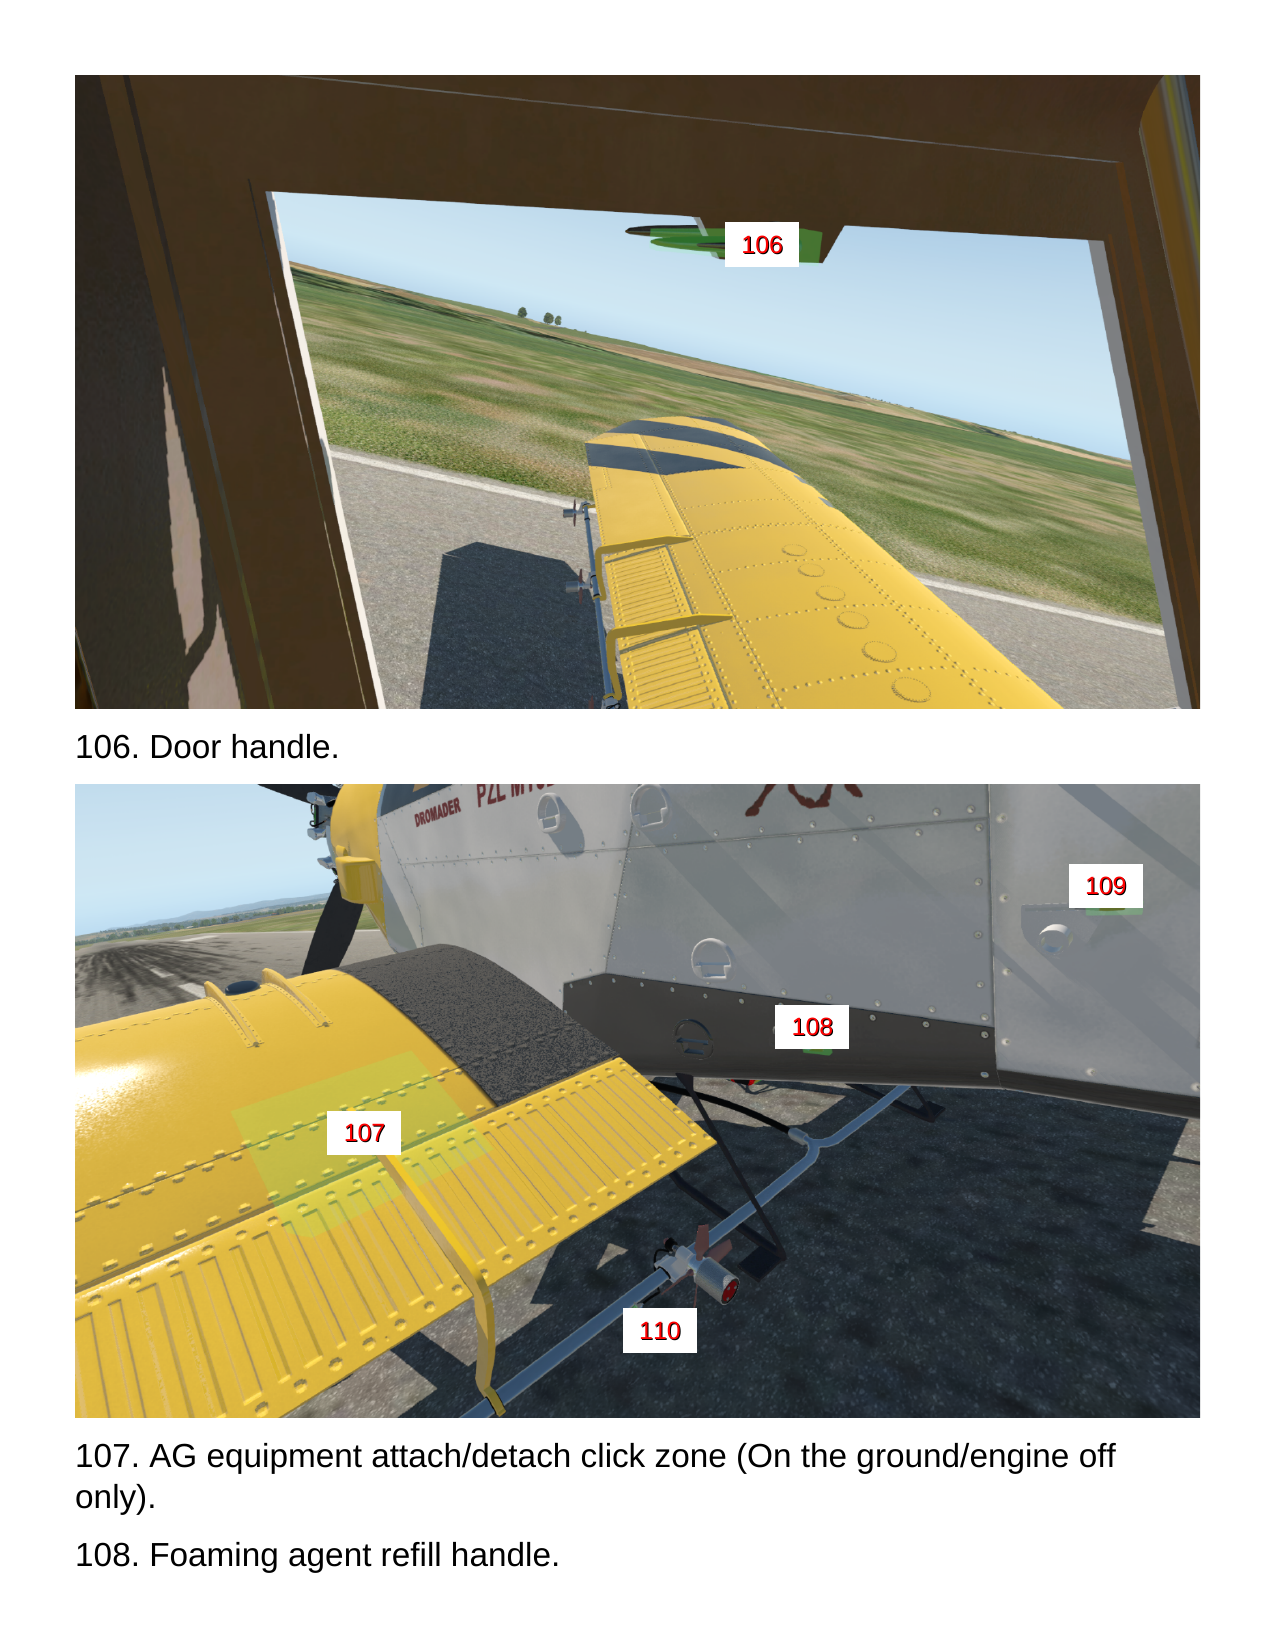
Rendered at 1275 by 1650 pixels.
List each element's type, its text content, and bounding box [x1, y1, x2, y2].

text 109 [1084, 871, 1128, 900]
text 107. AG equipment attach/detach click zone (On the ground/engine off only). [75, 1436, 1200, 1516]
text 108 [790, 1012, 834, 1041]
picture [75, 784, 1200, 1418]
text 110 [638, 1316, 682, 1344]
text 106. Door handle. [75, 727, 1200, 765]
picture [75, 75, 1200, 709]
text 106 [740, 230, 784, 258]
text 107 [342, 1118, 386, 1147]
text 108. Foaming agent refill handle. [75, 1535, 1200, 1574]
